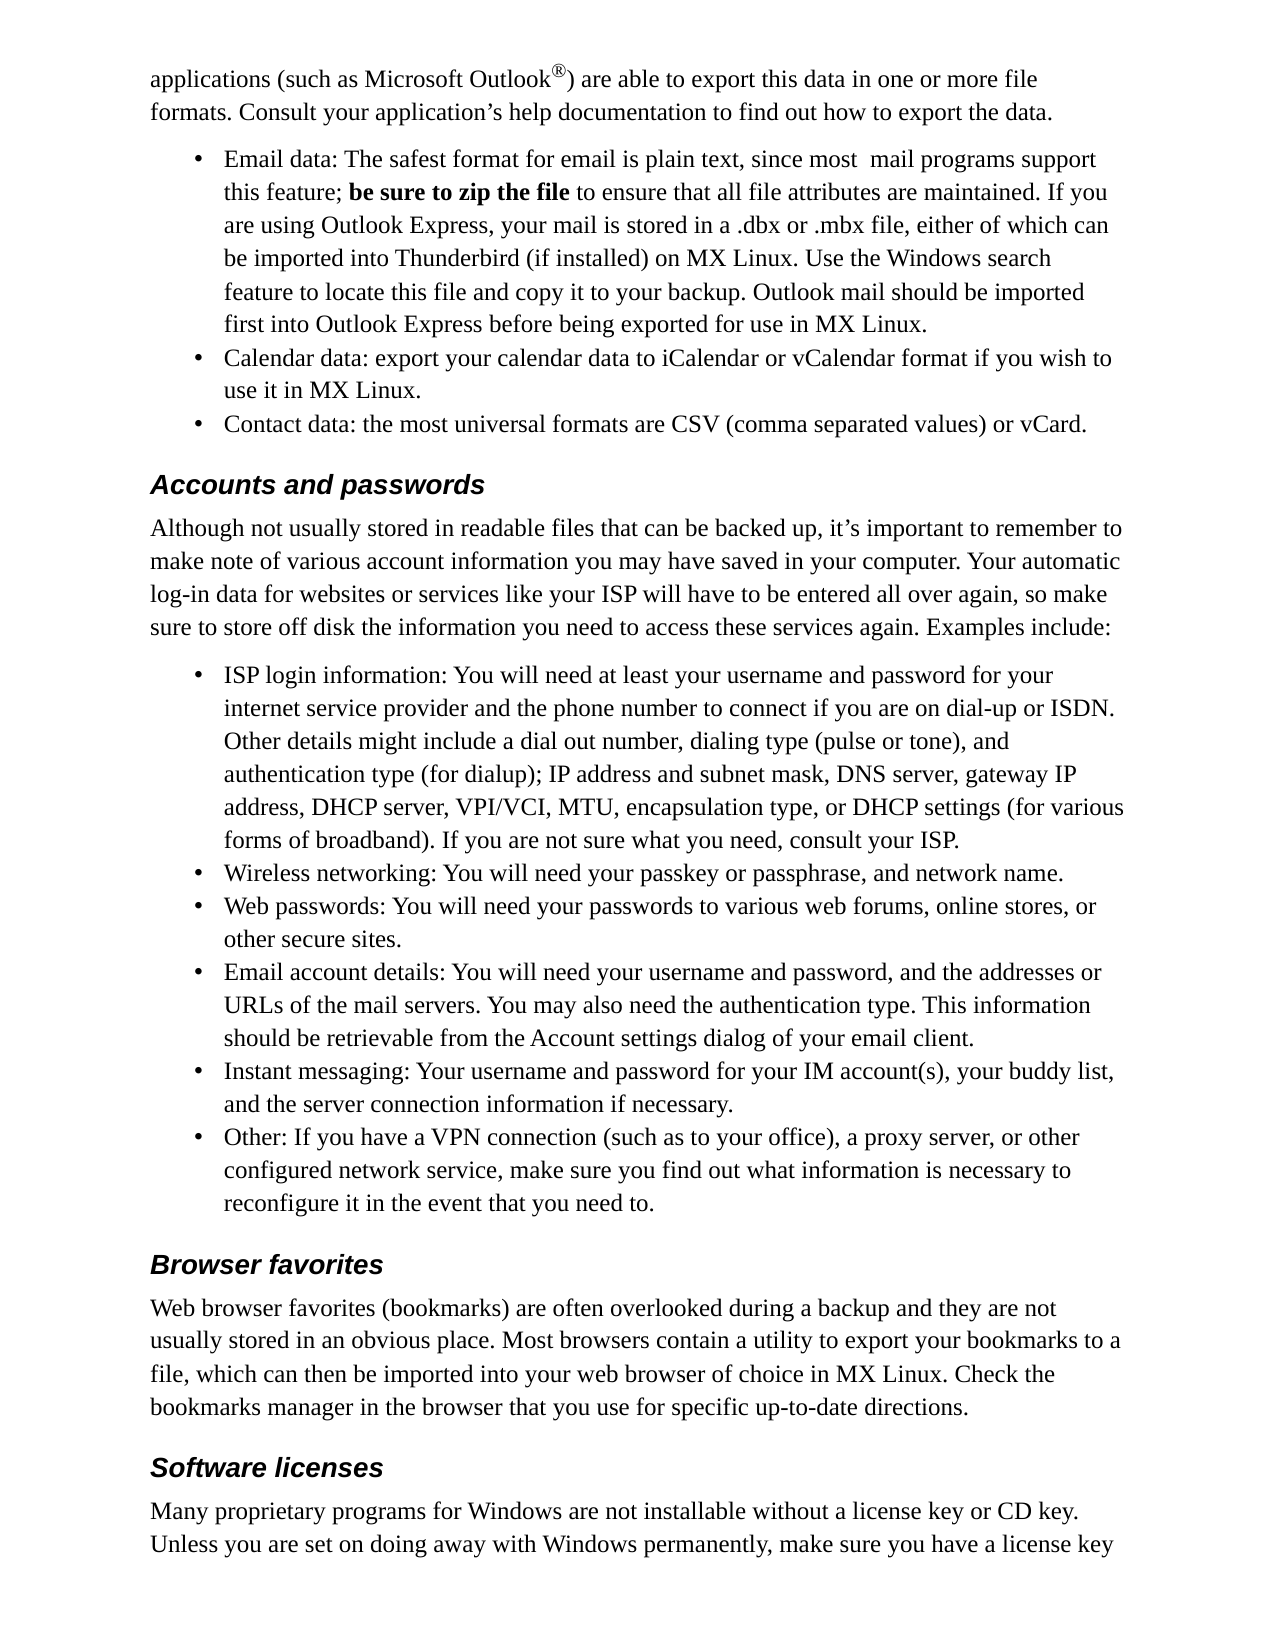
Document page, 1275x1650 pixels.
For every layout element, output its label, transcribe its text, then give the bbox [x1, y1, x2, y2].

text applications (such as Microsoft Outlook®) are able to export this data in one or more file formats. Consult your application’s help documentation to find out how to export the data. [150, 59, 1125, 126]
list Wireless networking: You will need your passkey or passphrase, and network name. [194, 858, 1125, 887]
list Contact data: the most universal formats are CSV (comma separated values) or vCard. [194, 409, 1125, 437]
list Other: If you have a VPN connection (such as to your office), a proxy server, or other configured network service, make sure you find out what information is necessary to reconfigure it in the event that you need to. [194, 1122, 1125, 1217]
list ISP login information: You will need at least your username and password for your internet service provider and the phone number to connect if you are on dial-up or ISDN. Other details might include a dial out number, dialing type (pulse or tone), and authentication type (for dialup); IP address and subnet mask, DNS server, gateway IP address, DHCP server, VPI/VCI, MTU, encapsulation type, or DHCP settings (for various forms of broadband). If you are not sure what you need, consult your ISP. [194, 660, 1125, 854]
list Email data: The safest format for email is plain text, since most mail programs support this feature; be sure to zip the file to ensure that all file attributes are maintained. If you are using Outlook Express, your mail is stored in a .dbx or .mbx file, either of which can be imported into Thunderbird (if installed) on MX Linux. Use the Windows search feature to locate this file and copy it to your backup. Outlook mail should be imported first into Outlook Express before being exported for use in MX Linux. [194, 144, 1125, 338]
list Calendar data: export your calendar data to iCalendar or vCalendar format if you wish to use it in MX Linux. [194, 343, 1125, 404]
subtitle Accounts and passwords [150, 469, 1125, 501]
list Instant messaging: Your username and password for your IM account(s), your buddy list, and the server connection information if necessary. [194, 1056, 1125, 1118]
list Web passwords: You will need your passwords to various web forums, online stores, or other secure sites. [194, 891, 1125, 953]
text Although not usually stored in readable files that can be backed up, it’s important to remember to make note of various account information you may have saved in your computer. Your automatic log-in data for websites or services like your ISP will have to be entered all over again, so make sure to store off disk the information you need to access these services again. Examples include: [150, 513, 1125, 641]
list Email account details: You will need your username and password, and the addresses or URLs of the mail servers. You may also need the authentication type. This information should be retrievable from the Account settings dialog of your email client. [194, 957, 1125, 1052]
text Web browser favorites (bookmarks) are often overlooked during a backup and they are not usually stored in an obvious place. Most browsers contain a utility to export your bookmarks to a file, which can then be imported into your web browser of choice in MX Linux. Check the bookmarks manager in the browser that you use for specific up-to-date directions. [150, 1293, 1125, 1420]
subtitle Browser favorites [150, 1248, 1125, 1280]
subtitle Software licenses [150, 1452, 1125, 1484]
text Many proprietary programs for Windows are not installable without a license key or CD key. Unless you are set on doing away with Windows permanently, make sure you have a license key [150, 1496, 1125, 1558]
